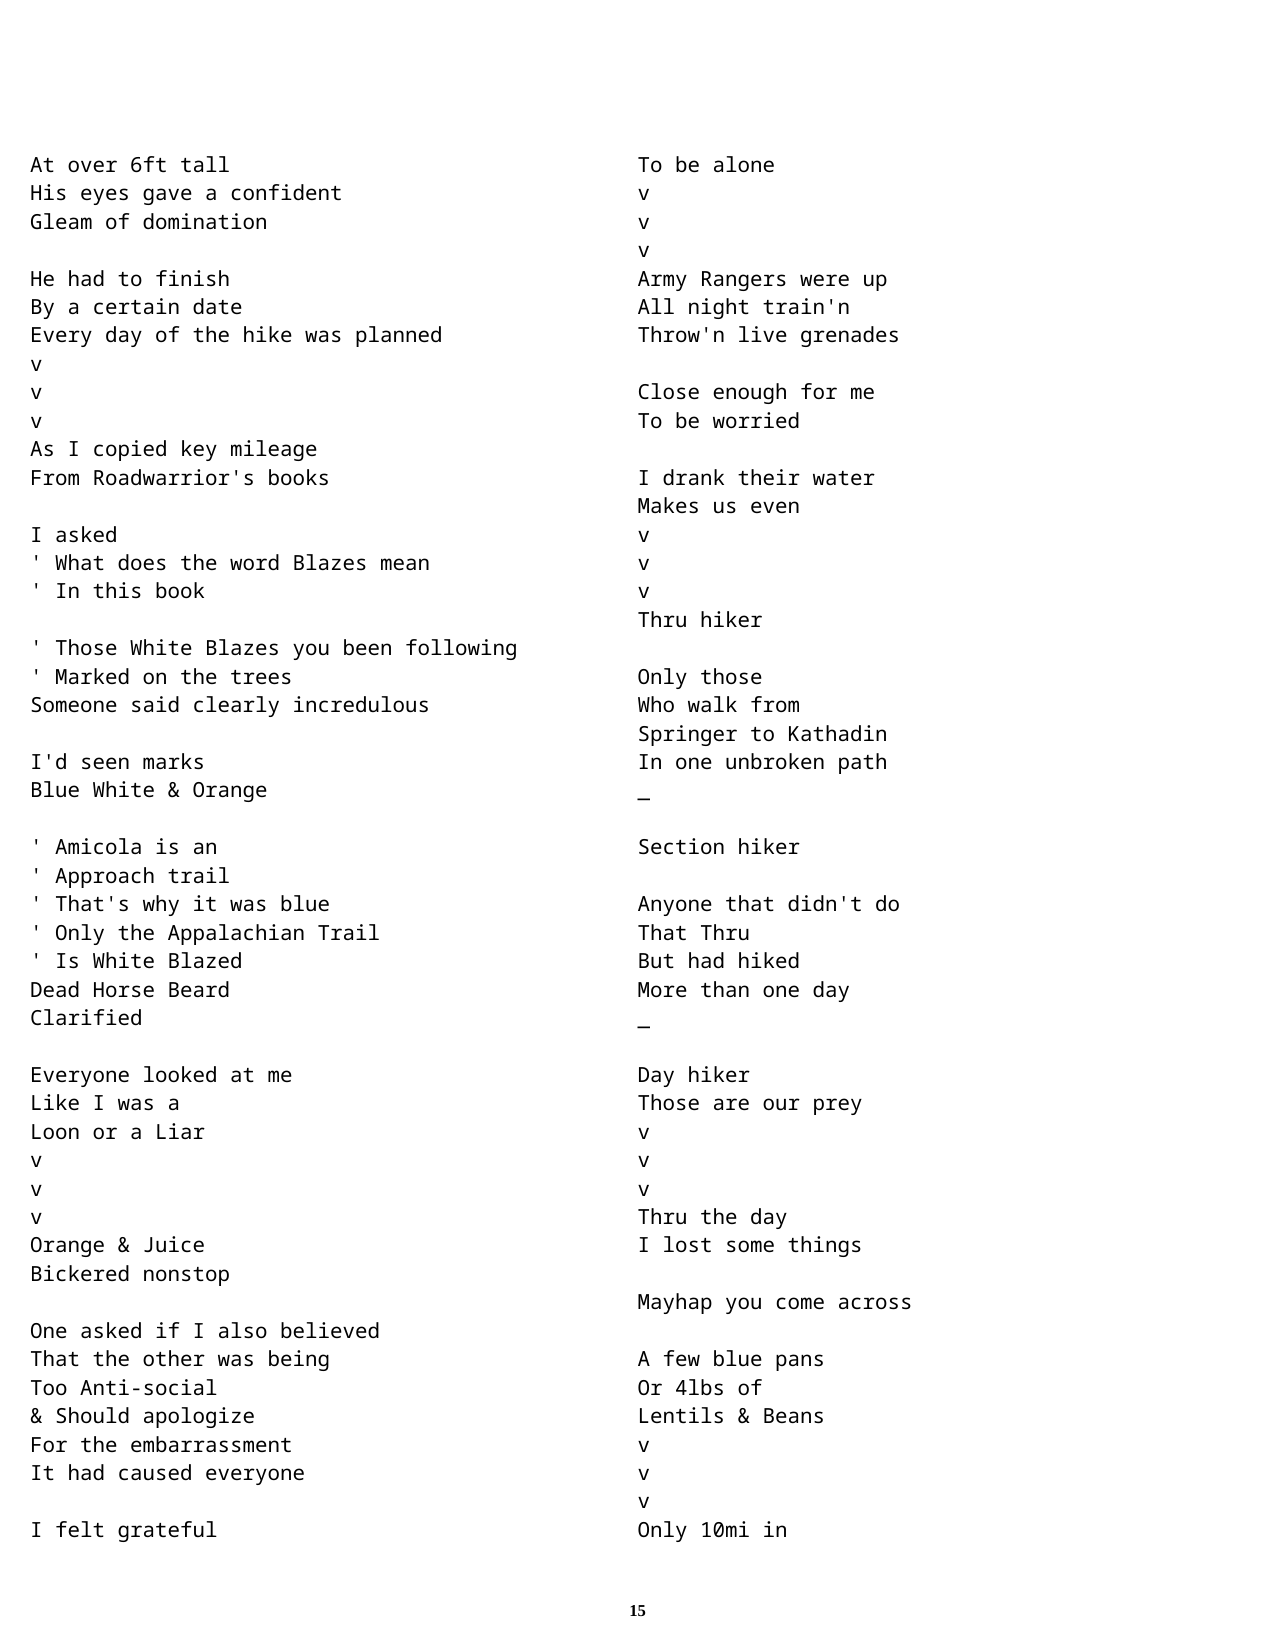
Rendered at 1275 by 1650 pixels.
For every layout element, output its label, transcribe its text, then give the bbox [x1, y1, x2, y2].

text v [30, 1202, 637, 1231]
text Only 10mi in [637, 1515, 1245, 1543]
text In one unbroken path [637, 747, 1245, 776]
text v [637, 577, 1245, 605]
text That Thru [637, 918, 1245, 946]
text Blue White & Orange [30, 776, 637, 804]
text A few blue pans [637, 1344, 1245, 1373]
text Anyone that didn't do [637, 889, 1245, 918]
text I'd seen marks [30, 747, 637, 776]
text I lost some things [637, 1231, 1245, 1259]
text v [637, 1487, 1245, 1515]
text By a certain date [30, 292, 637, 321]
text I asked [30, 520, 637, 548]
text _ [637, 776, 1245, 804]
text Throw'n live grenades [637, 321, 1245, 349]
text More than one day [637, 975, 1245, 1003]
text ' What does the word Blazes mean [30, 548, 637, 577]
text v [637, 207, 1245, 235]
text Orange & Juice [30, 1231, 637, 1259]
text Gleam of domination [30, 207, 637, 235]
text To be alone [637, 150, 1245, 178]
text Everyone looked at me [30, 1060, 637, 1088]
text Mayhap you come across [637, 1287, 1245, 1316]
text v [637, 520, 1245, 548]
text & Should apologize [30, 1401, 637, 1430]
text Springer to Kathadin [637, 719, 1245, 747]
text v [30, 1145, 637, 1174]
text _ [637, 1003, 1245, 1032]
text Thru hiker [637, 605, 1245, 633]
text v [637, 1458, 1245, 1487]
text ' Is White Blazed [30, 946, 637, 975]
text Someone said clearly incredulous [30, 690, 637, 719]
text Those are our prey [637, 1088, 1245, 1117]
text Too Anti-social [30, 1373, 637, 1401]
text One asked if I also believed [30, 1316, 637, 1344]
text ' Approach trail [30, 861, 637, 889]
text ' That's why it was blue [30, 889, 637, 918]
text v [637, 1174, 1245, 1202]
text Lentils & Beans [637, 1401, 1245, 1430]
text v [637, 1145, 1245, 1174]
text I felt grateful [30, 1515, 637, 1543]
text He had to finish [30, 264, 637, 292]
text That the other was being [30, 1344, 637, 1373]
text Every day of the hike was planned [30, 321, 637, 349]
text v [30, 377, 637, 406]
text Day hiker [637, 1060, 1245, 1088]
text v [637, 1430, 1245, 1458]
text Loon or a Liar [30, 1117, 637, 1145]
text For the embarrassment [30, 1430, 637, 1458]
text v [637, 1117, 1245, 1145]
text Army Rangers were up [637, 264, 1245, 292]
text Who walk from [637, 690, 1245, 719]
text His eyes gave a confident [30, 178, 637, 207]
text To be worried [637, 406, 1245, 434]
text Only those [637, 662, 1245, 690]
text All night train'n [637, 292, 1245, 321]
text Makes us even [637, 491, 1245, 520]
text Close enough for me [637, 377, 1245, 406]
text ' Those White Blazes you been following [30, 633, 637, 662]
text Section hiker [637, 832, 1245, 861]
text Like I was a [30, 1088, 637, 1117]
text v [637, 548, 1245, 577]
text Clarified [30, 1003, 637, 1032]
text v [30, 1174, 637, 1202]
text Dead Horse Beard [30, 975, 637, 1003]
text As I copied key mileage [30, 434, 637, 463]
text I drank their water [637, 463, 1245, 491]
text Bickered nonstop [30, 1259, 637, 1287]
text At over 6ft tall [30, 150, 637, 178]
text Thru the day [637, 1202, 1245, 1231]
text ' Marked on the trees [30, 662, 637, 690]
text v [30, 406, 637, 434]
text But had hiked [637, 946, 1245, 975]
text ' Amicola is an [30, 832, 637, 861]
text v [637, 235, 1245, 264]
text v [637, 178, 1245, 207]
text ' Only the Appalachian Trail [30, 918, 637, 946]
text From Roadwarrior's books [30, 463, 637, 491]
text ' In this book [30, 577, 637, 605]
text Or 4lbs of [637, 1373, 1245, 1401]
text It had caused everyone [30, 1458, 637, 1487]
text v [30, 349, 637, 377]
